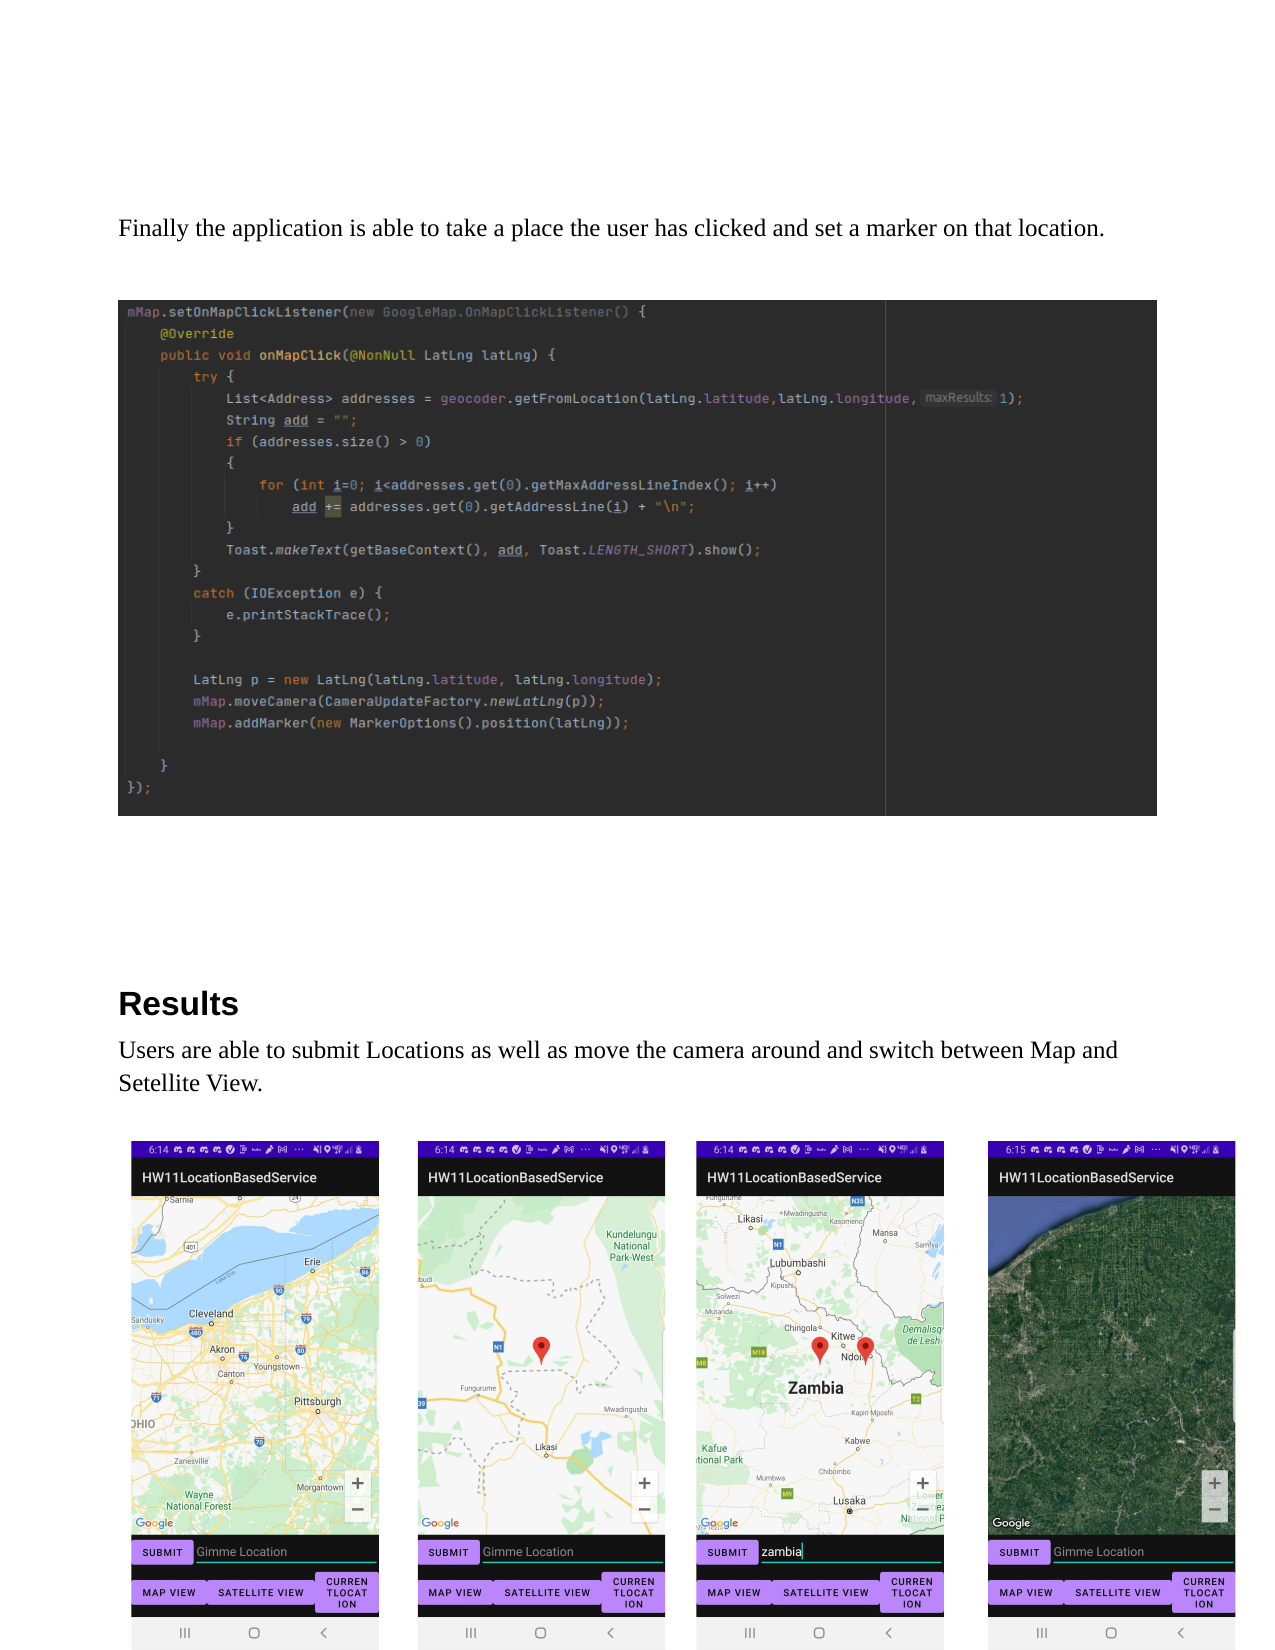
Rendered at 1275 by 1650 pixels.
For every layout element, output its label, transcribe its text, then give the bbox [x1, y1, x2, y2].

picture [131, 1141, 379, 1650]
picture [417, 1141, 666, 1650]
picture [118, 300, 1157, 816]
text Users are able to submit Locations as well as move the camera around and switch between Map and Setellite View. [118, 1035, 1157, 1097]
picture [696, 1141, 944, 1650]
picture [988, 1141, 1236, 1650]
subtitle Results [118, 984, 1157, 1022]
text Finally the application is able to take a place the user has clicked and set a marker on that location. [118, 213, 1157, 242]
